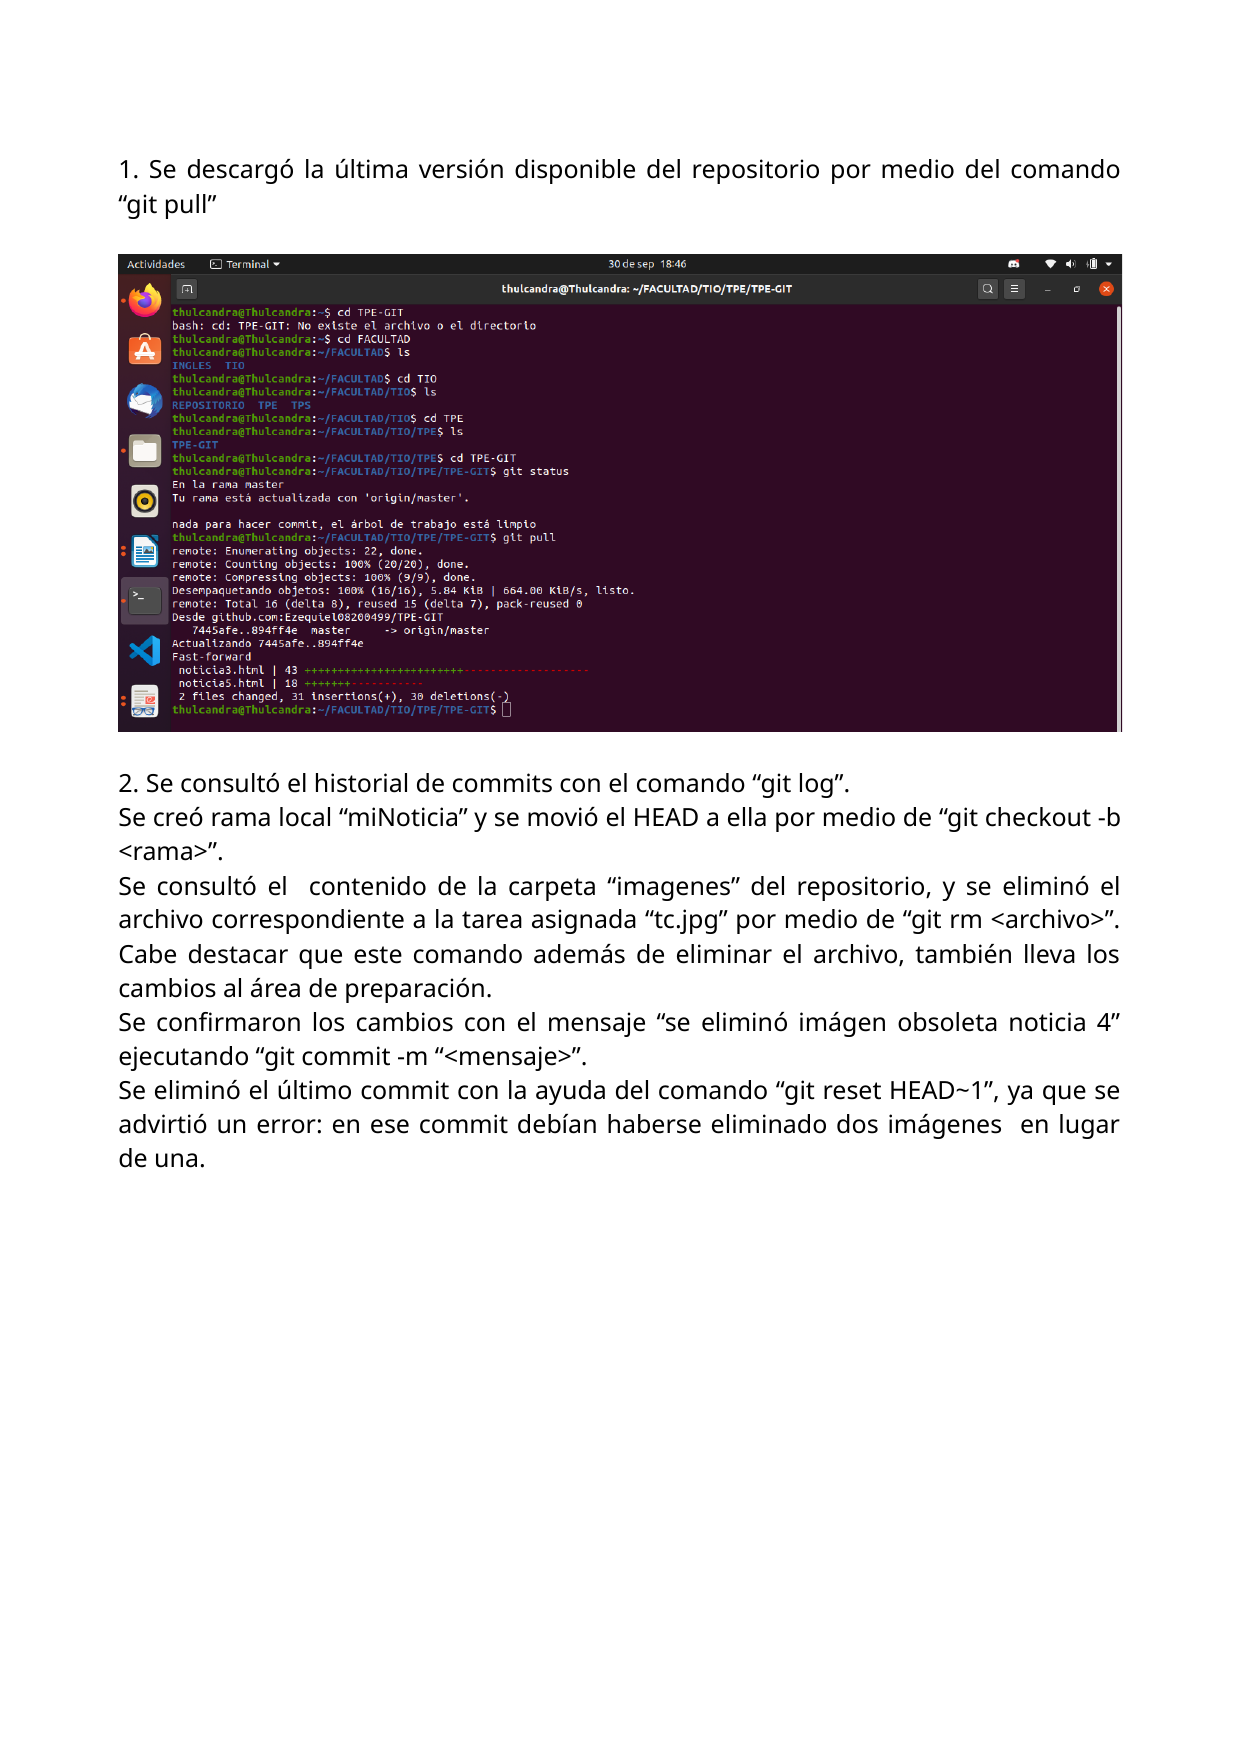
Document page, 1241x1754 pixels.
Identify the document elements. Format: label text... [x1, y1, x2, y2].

text Se confirmaron los cambios con el mensaje “se eliminó imágen obsoleta noticia 4” ejecutando “git commit -m “<mensaje>”. [118, 1004, 1122, 1072]
text 2. Se consultó el historial de commits con el comando “git log”. [118, 766, 1122, 800]
text 1. Se descargó la última versión disponible del repositorio por medio del comando “git pull” [118, 152, 1122, 220]
picture [118, 254, 1123, 732]
text Se eliminó el último commit con la ayuda del comando “git reset HEAD~1”, ya que se advirtió un error: en ese commit debían haberse eliminado dos imágenes en lugar de una. [118, 1072, 1122, 1175]
text Se creó rama local “miNoticia” y se movió el HEAD a ella por medio de “git checkout -b <rama>”. [118, 800, 1122, 868]
text Se consultó el contenido de la carpeta “imagenes” del repositorio, y se eliminó el archivo correspondiente a la tarea asignada “tc.jpg” por medio de “git rm <archivo>”. Cabe destacar que este comando además de eliminar el archivo, también lleva los cambios al área de preparación. [118, 868, 1122, 1004]
